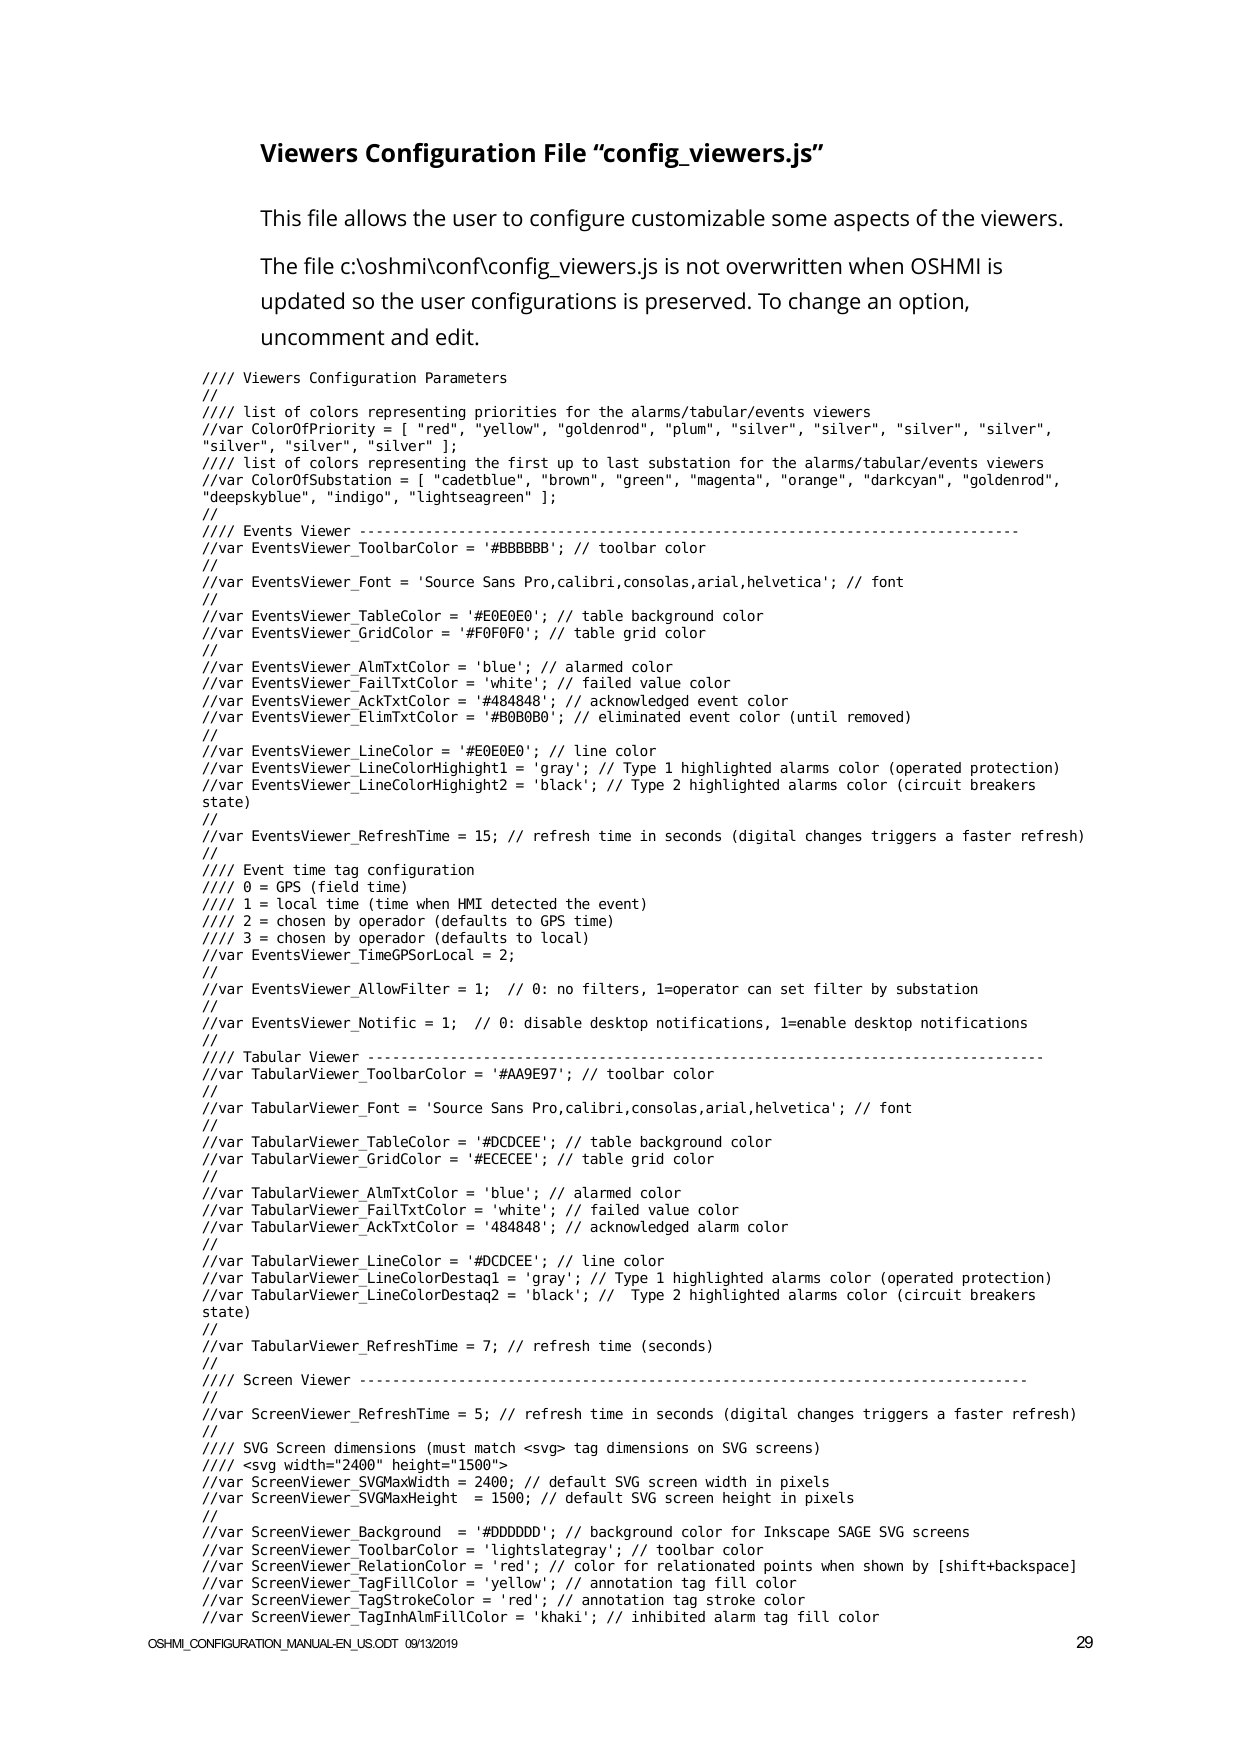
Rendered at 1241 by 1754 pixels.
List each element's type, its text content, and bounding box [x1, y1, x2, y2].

text //var EventsViewer_Notific = 1; // 0: disable desktop notifications, 1=enable desktop notifications [202, 1015, 1093, 1032]
text // [202, 1168, 1093, 1185]
text //var ScreenViewer_SVGMaxHeight = 1500; // default SVG screen height in pixels [202, 1490, 1093, 1507]
text //var ScreenViewer_ToolbarColor = 'lightslategray'; // toolbar color [202, 1541, 1093, 1558]
text //var EventsViewer_RefreshTime = 15; // refresh time in seconds (digital changes triggers a faster refresh) [202, 828, 1093, 845]
text //var EventsViewer_AckTxtColor = '#484848'; // acknowledged event color [202, 692, 1093, 709]
text //var TabularViewer_LineColor = '#DCDCEE'; // line color [202, 1253, 1093, 1270]
text The file c:\oshmi\conf\config_viewers.js is not overwritten when OSHMI is updated so the user configurations is preserved. To change an option, uncomment and edit. [260, 251, 1093, 352]
text //var ScreenViewer_TagInhAlmFillColor = 'khaki'; // inhibited alarm tag fill color [202, 1609, 1093, 1626]
text //var EventsViewer_ToolbarColor = '#BBBBBB'; // toolbar color [202, 539, 1093, 557]
text // [202, 811, 1093, 828]
text //var EventsViewer_LineColor = '#E0E0E0'; // line color [202, 743, 1093, 760]
text //var TabularViewer_LineColorDestaq2 = 'black'; // Type 2 highlighted alarms color (circuit breakers state) [202, 1287, 1093, 1321]
text //var ScreenViewer_Background = '#DDDDDD'; // background color for Inkscape SAGE SVG screens [202, 1524, 1093, 1541]
text //// SVG Screen dimensions (must match <svg> tag dimensions on SVG screens) [202, 1439, 1093, 1456]
text // [202, 506, 1093, 523]
text //// 0 = GPS (field time) [202, 879, 1093, 896]
text //var TabularViewer_AckTxtColor = '484848'; // acknowledged alarm color [202, 1219, 1093, 1236]
text // [202, 1083, 1093, 1100]
text //// <svg width="2400" height="1500"> [202, 1456, 1093, 1473]
text //var EventsViewer_LineColorHighight2 = 'black'; // Type 2 highlighted alarms color (circuit breakers state) [202, 777, 1093, 811]
text //var TabularViewer_GridColor = '#ECECEE'; // table grid color [202, 1151, 1093, 1168]
subtitle Viewers Configuration File “config_viewers.js” [260, 136, 1093, 170]
text //// list of colors representing priorities for the alarms/tabular/events viewers [202, 404, 1093, 421]
text // [202, 591, 1093, 607]
text // [202, 1032, 1093, 1049]
text //// 3 = chosen by operador (defaults to local) [202, 930, 1093, 947]
text //var ScreenViewer_TagFillColor = 'yellow'; // annotation tag fill color [202, 1575, 1093, 1592]
text //var ScreenViewer_TagStrokeColor = 'red'; // annotation tag stroke color [202, 1592, 1093, 1609]
text //var EventsViewer_ElimTxtColor = '#B0B0B0'; // eliminated event color (until removed) [202, 709, 1093, 726]
text //var EventsViewer_GridColor = '#F0F0F0'; // table grid color [202, 624, 1093, 641]
text //var ColorOfPriority = [ "red", "yellow", "goldenrod", "plum", "silver", "silver", "silver", "silver", "silver", "silver", "silver" ]; [202, 421, 1093, 455]
text //// Viewers Configuration Parameters [202, 370, 1093, 387]
text //var EventsViewer_AlmTxtColor = 'blue'; // alarmed color [202, 658, 1093, 675]
text //// 1 = local time (time when HMI detected the event) [202, 896, 1093, 913]
text // [202, 964, 1093, 981]
text //var EventsViewer_TableColor = '#E0E0E0'; // table background color [202, 607, 1093, 624]
text // [202, 557, 1093, 573]
text //var EventsViewer_Font = 'Source Sans Pro,calibri,consolas,arial,helvetica'; // font [202, 573, 1093, 591]
text // [202, 1422, 1093, 1439]
text //// Event time tag configuration [202, 862, 1093, 879]
text //var EventsViewer_LineColorHighight1 = 'gray'; // Type 1 highlighted alarms color (operated protection) [202, 760, 1093, 777]
text //var TabularViewer_Font = 'Source Sans Pro,calibri,consolas,arial,helvetica'; // font [202, 1100, 1093, 1117]
text // [202, 1117, 1093, 1134]
text //var TabularViewer_RefreshTime = 7; // refresh time (seconds) [202, 1338, 1093, 1354]
text // [202, 1507, 1093, 1524]
text // [202, 726, 1093, 743]
text //var EventsViewer_FailTxtColor = 'white'; // failed value color [202, 675, 1093, 692]
text //var ScreenViewer_RelationColor = 'red'; // color for relationated points when shown by [shift+backspace] [202, 1558, 1093, 1575]
text This file allows the user to configure customizable some aspects of the viewers. [260, 203, 1093, 233]
text //// list of colors representing the first up to last substation for the alarms/tabular/events viewers [202, 455, 1093, 472]
text //var ScreenViewer_RefreshTime = 5; // refresh time in seconds (digital changes triggers a faster refresh) [202, 1406, 1093, 1422]
text //var EventsViewer_AllowFilter = 1; // 0: no filters, 1=operator can set filter by substation [202, 981, 1093, 998]
text //var TabularViewer_TableColor = '#DCDCEE'; // table background color [202, 1134, 1093, 1151]
text //var ColorOfSubstation = [ "cadetblue", "brown", "green", "magenta", "orange", "darkcyan", "goldenrod", "deepskyblue", "indigo", "lightseagreen" ]; [202, 472, 1093, 506]
text // [202, 998, 1093, 1015]
text // [202, 641, 1093, 658]
text //// Tabular Viewer ---------------------------------------------------------------------------------- [202, 1049, 1093, 1066]
text //// Screen Viewer --------------------------------------------------------------------------------- [202, 1372, 1093, 1388]
text //var TabularViewer_AlmTxtColor = 'blue'; // alarmed color [202, 1185, 1093, 1202]
text //var TabularViewer_ToolbarColor = '#AA9E97'; // toolbar color [202, 1066, 1093, 1083]
text //var TabularViewer_FailTxtColor = 'white'; // failed value color [202, 1202, 1093, 1219]
text //// Events Viewer -------------------------------------------------------------------------------- [202, 523, 1093, 539]
text //var EventsViewer_TimeGPSorLocal = 2; [202, 947, 1093, 964]
text // [202, 1388, 1093, 1406]
text // [202, 845, 1093, 862]
text //var ScreenViewer_SVGMaxWidth = 2400; // default SVG screen width in pixels [202, 1473, 1093, 1490]
text // [202, 387, 1093, 404]
text // [202, 1236, 1093, 1253]
text // [202, 1321, 1093, 1338]
text //var TabularViewer_LineColorDestaq1 = 'gray'; // Type 1 highlighted alarms color (operated protection) [202, 1270, 1093, 1287]
text //// 2 = chosen by operador (defaults to GPS time) [202, 913, 1093, 930]
text // [202, 1354, 1093, 1372]
